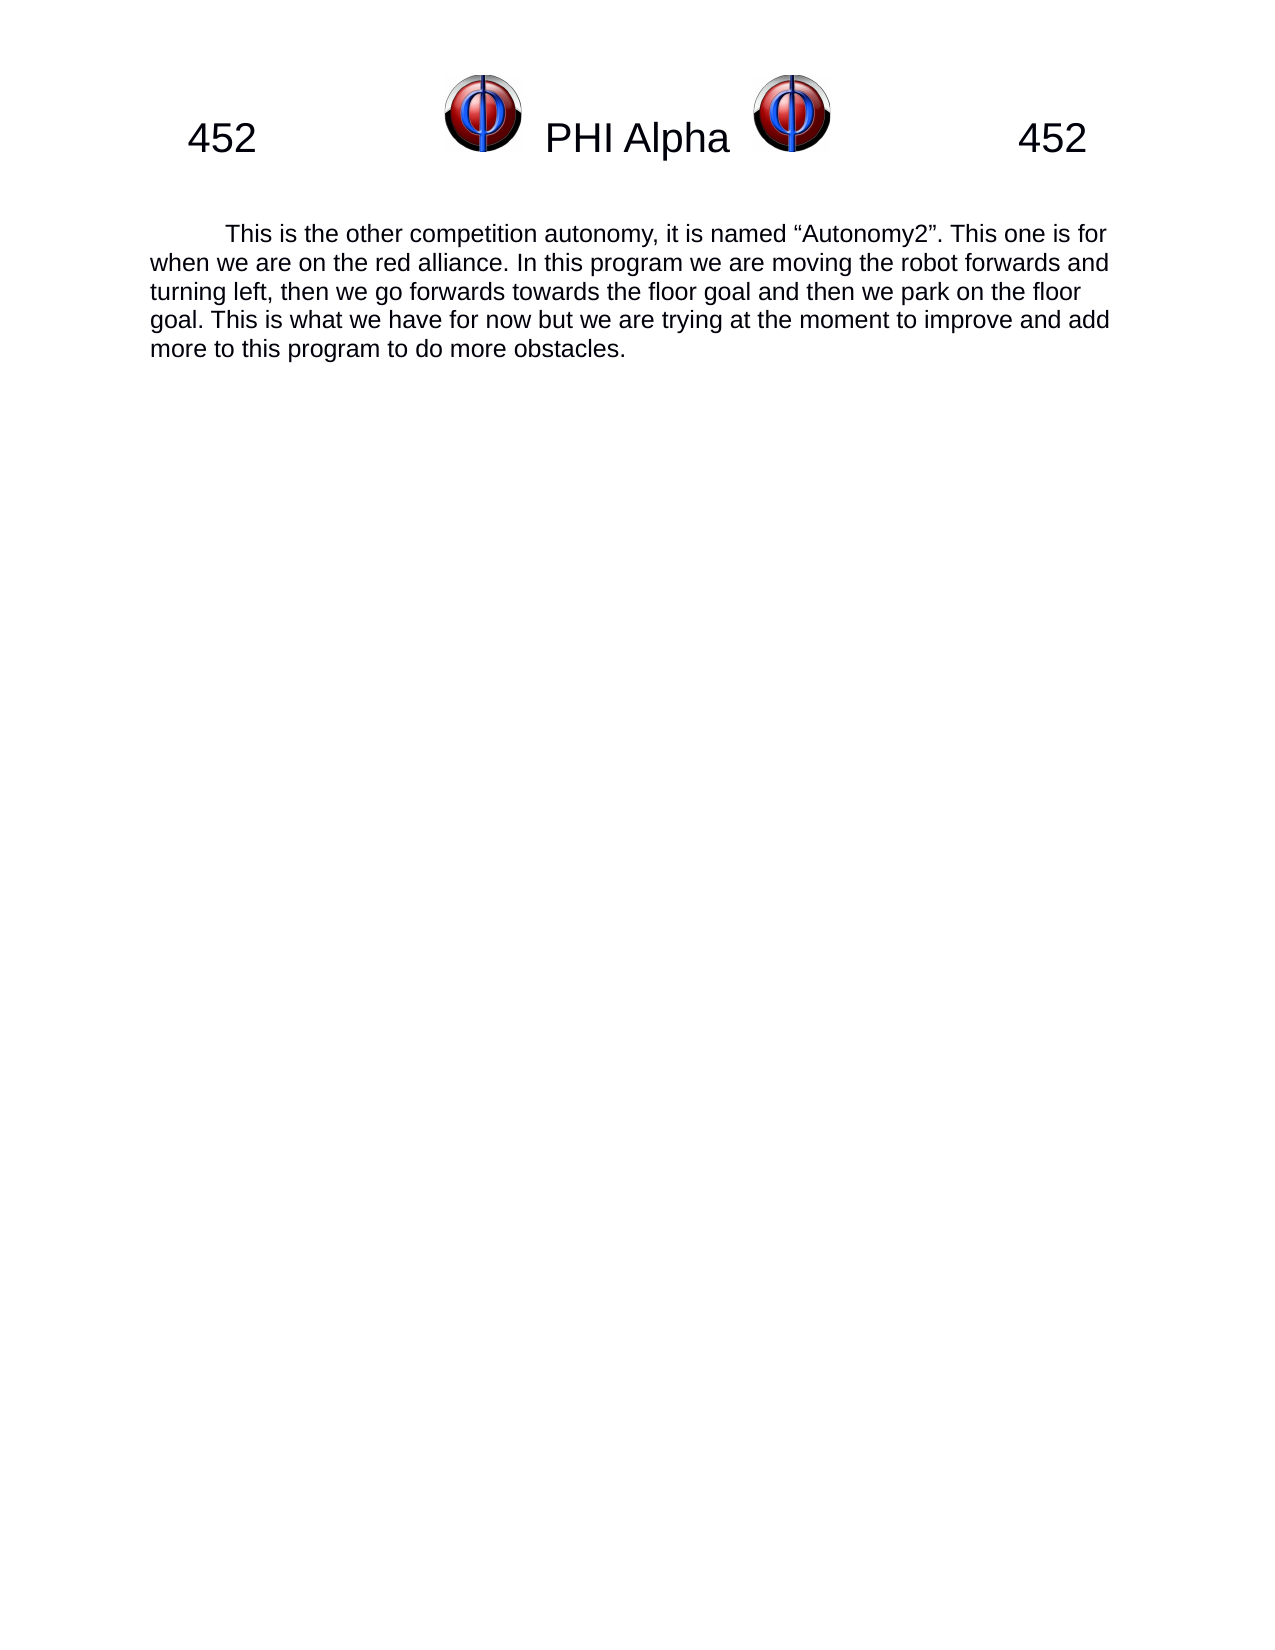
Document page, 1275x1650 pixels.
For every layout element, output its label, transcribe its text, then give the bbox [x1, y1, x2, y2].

text This is the other competition autonomy, it is named “Autonomy2”. This one is for when we are on the red alliance. In this program we are moving the robot forwards and turning left, then we go forwards towards the floor goal and then we park on the floor goal. This is what we have for now but we are trying at the moment to improve and add more to this program to do more obstacles. [150, 219, 1125, 363]
picture [444, 75, 522, 152]
picture [753, 75, 831, 152]
